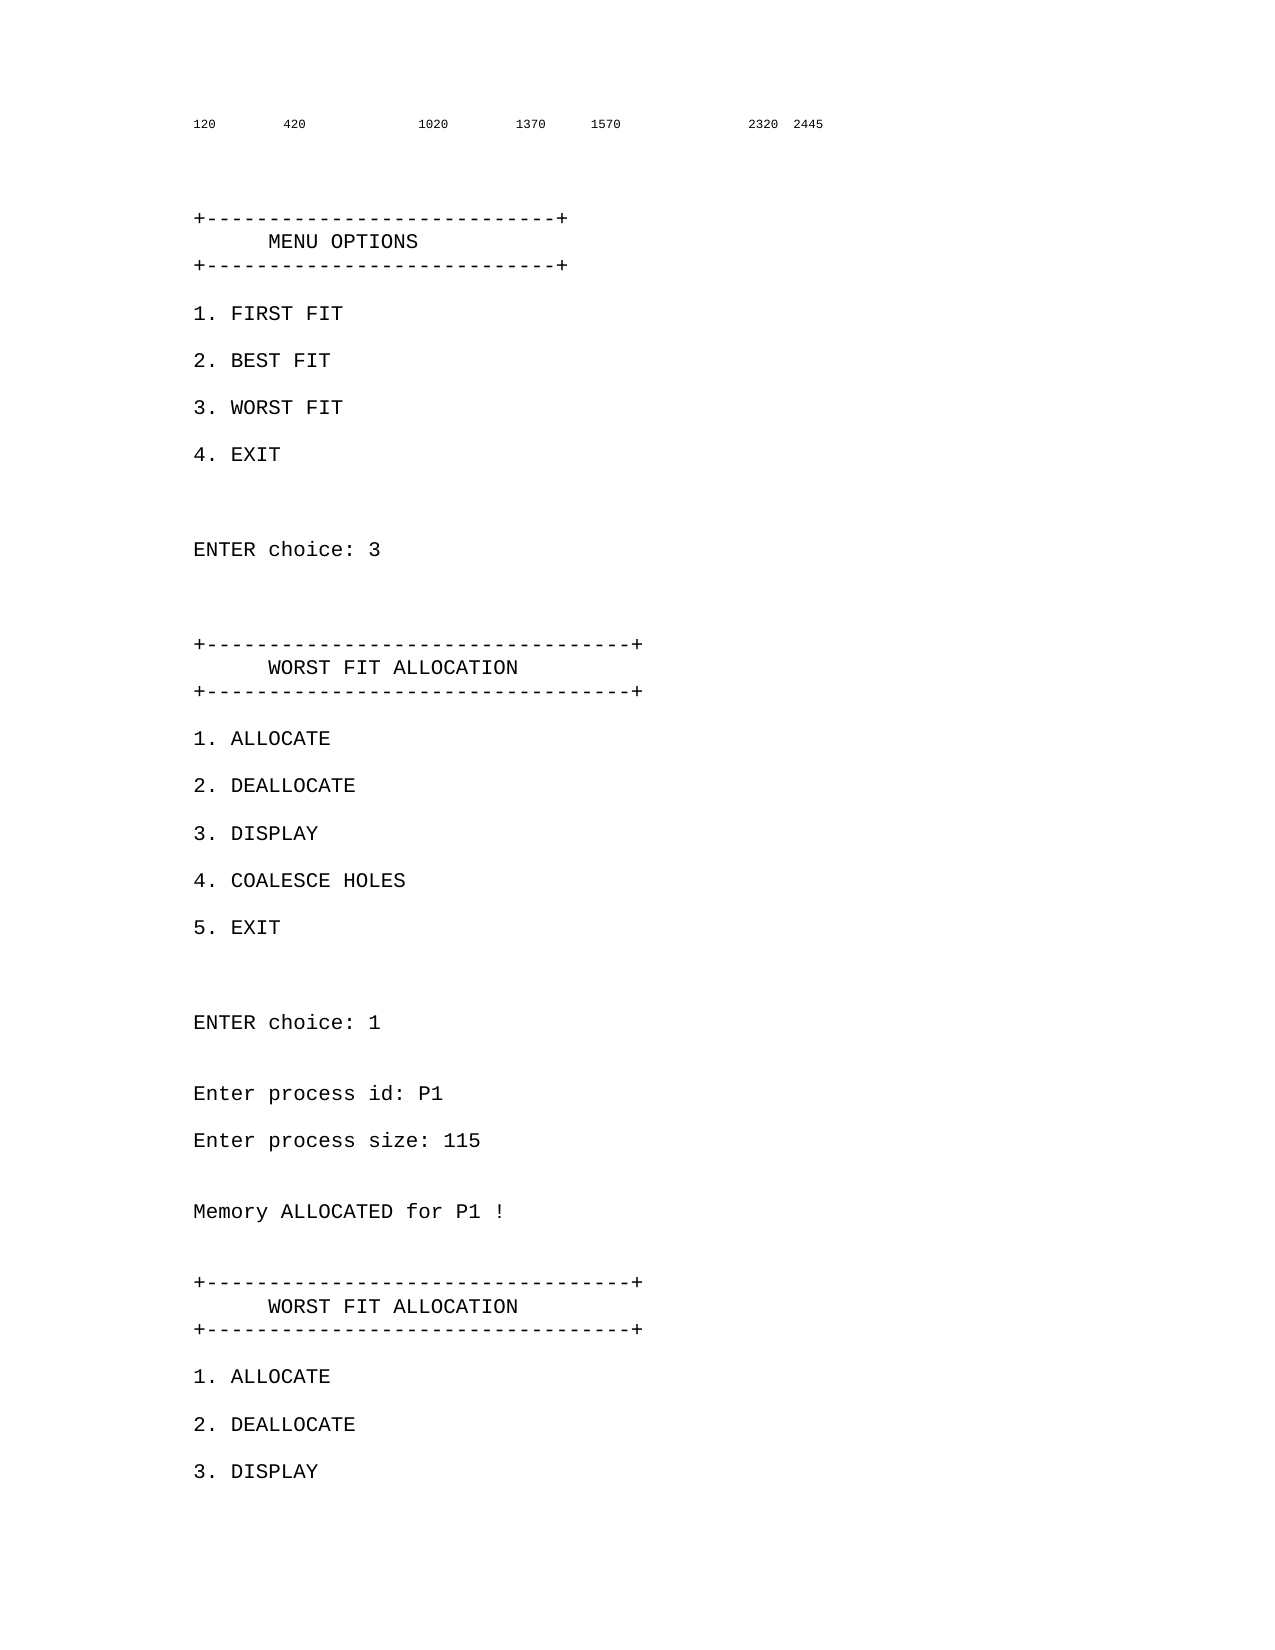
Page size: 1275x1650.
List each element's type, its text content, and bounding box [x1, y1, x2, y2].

text Enter process id: P1 [118, 1083, 1157, 1106]
text 1. FIRST FIT [118, 302, 1157, 326]
text 2. DEALLOCATE [118, 775, 1157, 799]
text 120 420 1020 1370 1570 2320 2445 [118, 118, 1157, 132]
text Enter process size: 115 [118, 1130, 1157, 1154]
text 2. DEALLOCATE [118, 1414, 1157, 1437]
text 1. ALLOCATE [118, 1367, 1157, 1390]
text 3. DISPLAY [118, 1461, 1157, 1485]
text 2. BEST FIT [118, 350, 1157, 373]
text ENTER choice: 3 [118, 539, 1157, 563]
text Memory ALLOCATED for P1 ! [118, 1201, 1157, 1225]
text MENU OPTIONS [118, 232, 1157, 255]
text +----------------------------------+ [118, 1272, 1157, 1296]
text 3. DISPLAY [118, 823, 1157, 846]
text ENTER choice: 1 [118, 1012, 1157, 1036]
text +----------------------------------+ [118, 633, 1157, 657]
text +----------------------------+ [118, 208, 1157, 232]
text 4. COALESCE HOLES [118, 870, 1157, 894]
text 1. ALLOCATE [118, 728, 1157, 752]
text 5. EXIT [118, 917, 1157, 941]
text 3. WORST FIT [118, 397, 1157, 421]
text +----------------------------------+ [118, 1319, 1157, 1343]
text WORST FIT ALLOCATION [118, 1296, 1157, 1319]
text +----------------------------------+ [118, 681, 1157, 704]
text 4. EXIT [118, 444, 1157, 468]
text +----------------------------+ [118, 255, 1157, 279]
text WORST FIT ALLOCATION [118, 657, 1157, 681]
